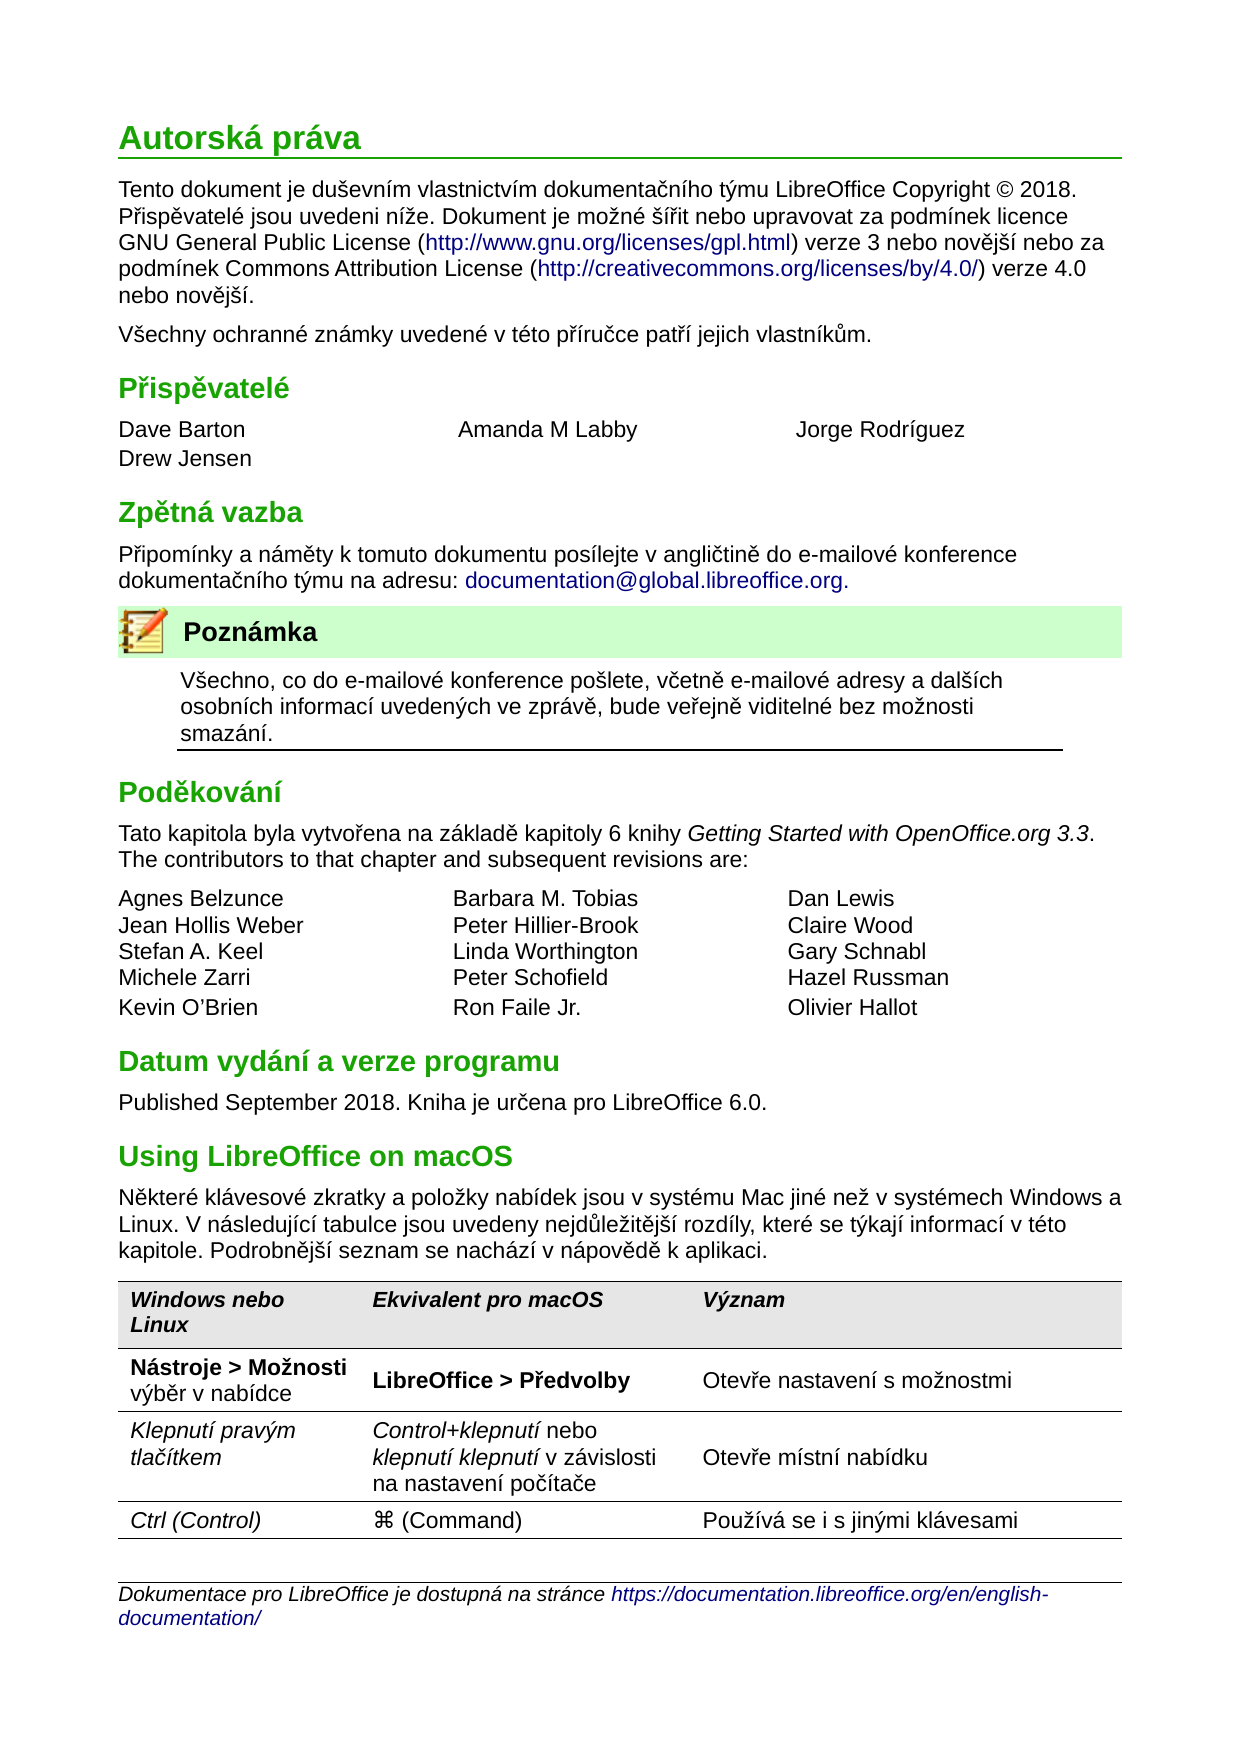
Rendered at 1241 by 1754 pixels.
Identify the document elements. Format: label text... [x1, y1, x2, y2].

table_cell Michele Zarri [118, 964, 453, 994]
table_header Amanda M Labby [458, 416, 789, 445]
table_cell Peter Hillier-Brook [453, 912, 787, 938]
table_header Význam [690, 1282, 1122, 1348]
table_cell Control+klepnutí nebo klepnutí klepnutí v závislosti na nastavení počítače [360, 1412, 690, 1501]
text Některé klávesové zkratky a položky nabídek jsou v systému Mac jiné než v systémech Windows a Linux. V následující tabulce jsou uvedeny nejdůležitější rozdíly, které se týkají informací v této kapitole. Podrobnější seznam se nachází v nápovědě k aplikaci. [118, 1184, 1122, 1263]
table_header Ekvivalent pro macOS [360, 1282, 690, 1348]
text Tento dokument je duševním vlastnictvím dokumentačního týmu LibreOffice Copyright © 2018. Přispěvatelé jsou uvedeni níže. Dokument je možné šířit nebo upravovat za podmínek licence GNU General Public License (http://www.gnu.org/licenses/gpl.html) verze 3 nebo novější nebo za podmínek Commons Attribution License (http://creativecommons.org/licenses/by/4.0/) verze 4.0 nebo novější. [118, 176, 1122, 308]
table_cell Claire Wood [788, 912, 1122, 938]
table_cell ⌘ (Command) [360, 1502, 690, 1538]
table_cell Klepnutí pravým tlačítkem [118, 1412, 360, 1501]
subtitle Poznámka [118, 606, 1122, 658]
table_cell Ron Faile Jr. [453, 994, 787, 1020]
table_cell Otevře nastavení s možnostmi [690, 1349, 1122, 1411]
table_cell Nástroje > Možnosti výběr v nabídce [118, 1349, 360, 1411]
table_cell LibreOffice > Předvolby [360, 1349, 690, 1411]
subtitle Using LibreOffice on macOS [118, 1139, 1122, 1172]
table_cell Kevin O’Brien [118, 994, 453, 1020]
table_header Jorge Rodríguez [789, 416, 1122, 445]
text Published September 2018. Kniha je určena pro LibreOffice 6.0. [118, 1089, 1122, 1115]
subtitle Zpětná vazba [118, 495, 1122, 529]
text Všechny ochranné známky uvedené v této příručce patří jejich vlastníkům. [118, 321, 1122, 347]
text Tato kapitola byla vytvořena na základě kapitoly 6 knihy Getting Started with OpenOffice.org 3.3. The contributors to that chapter and subsequent revisions are: [118, 820, 1122, 873]
table_header Windows nebo Linux [118, 1282, 360, 1348]
table_cell Olivier Hallot [788, 994, 1122, 1020]
table_cell Jean Hollis Weber [118, 912, 453, 938]
table_cell Drew Jensen [118, 445, 458, 472]
table_cell Hazel Russman [788, 964, 1122, 994]
table_cell Používá se i s jinými klávesami [690, 1502, 1122, 1538]
text Připomínky a náměty k tomuto dokumentu posílejte v angličtině do e-mailové konference dokumentačního týmu na adresu: documentation@global.libreoffice.org. [118, 541, 1122, 593]
subtitle Poděkování [118, 775, 1122, 808]
subtitle Autorská práva [118, 118, 1122, 157]
table_cell Linda Worthington [453, 938, 787, 964]
subtitle Datum vydání a verze programu [118, 1044, 1122, 1077]
table_header Barbara M. Tobias [453, 885, 787, 912]
table_cell [458, 445, 789, 472]
table_cell Stefan A. Keel [118, 938, 453, 964]
table_header Agnes Belzunce [118, 885, 453, 912]
picture [119, 606, 170, 657]
table_cell Peter Schofield [453, 964, 787, 994]
table_header Dan Lewis [788, 885, 1122, 912]
table_header Dave Barton [118, 416, 458, 445]
table_cell Otevře místní nabídku [690, 1412, 1122, 1501]
table_cell [789, 445, 1122, 472]
text Všechno, co do e-mailové konference pošlete, včetně e-mailové adresy a dalších osobních informací uvedených ve zprávě, bude veřejně viditelné bez možnosti smazání. [177, 664, 1063, 749]
table_cell Gary Schnabl [788, 938, 1122, 964]
table_cell Ctrl (Control) [118, 1502, 360, 1538]
subtitle Přispěvatelé [118, 371, 1122, 404]
